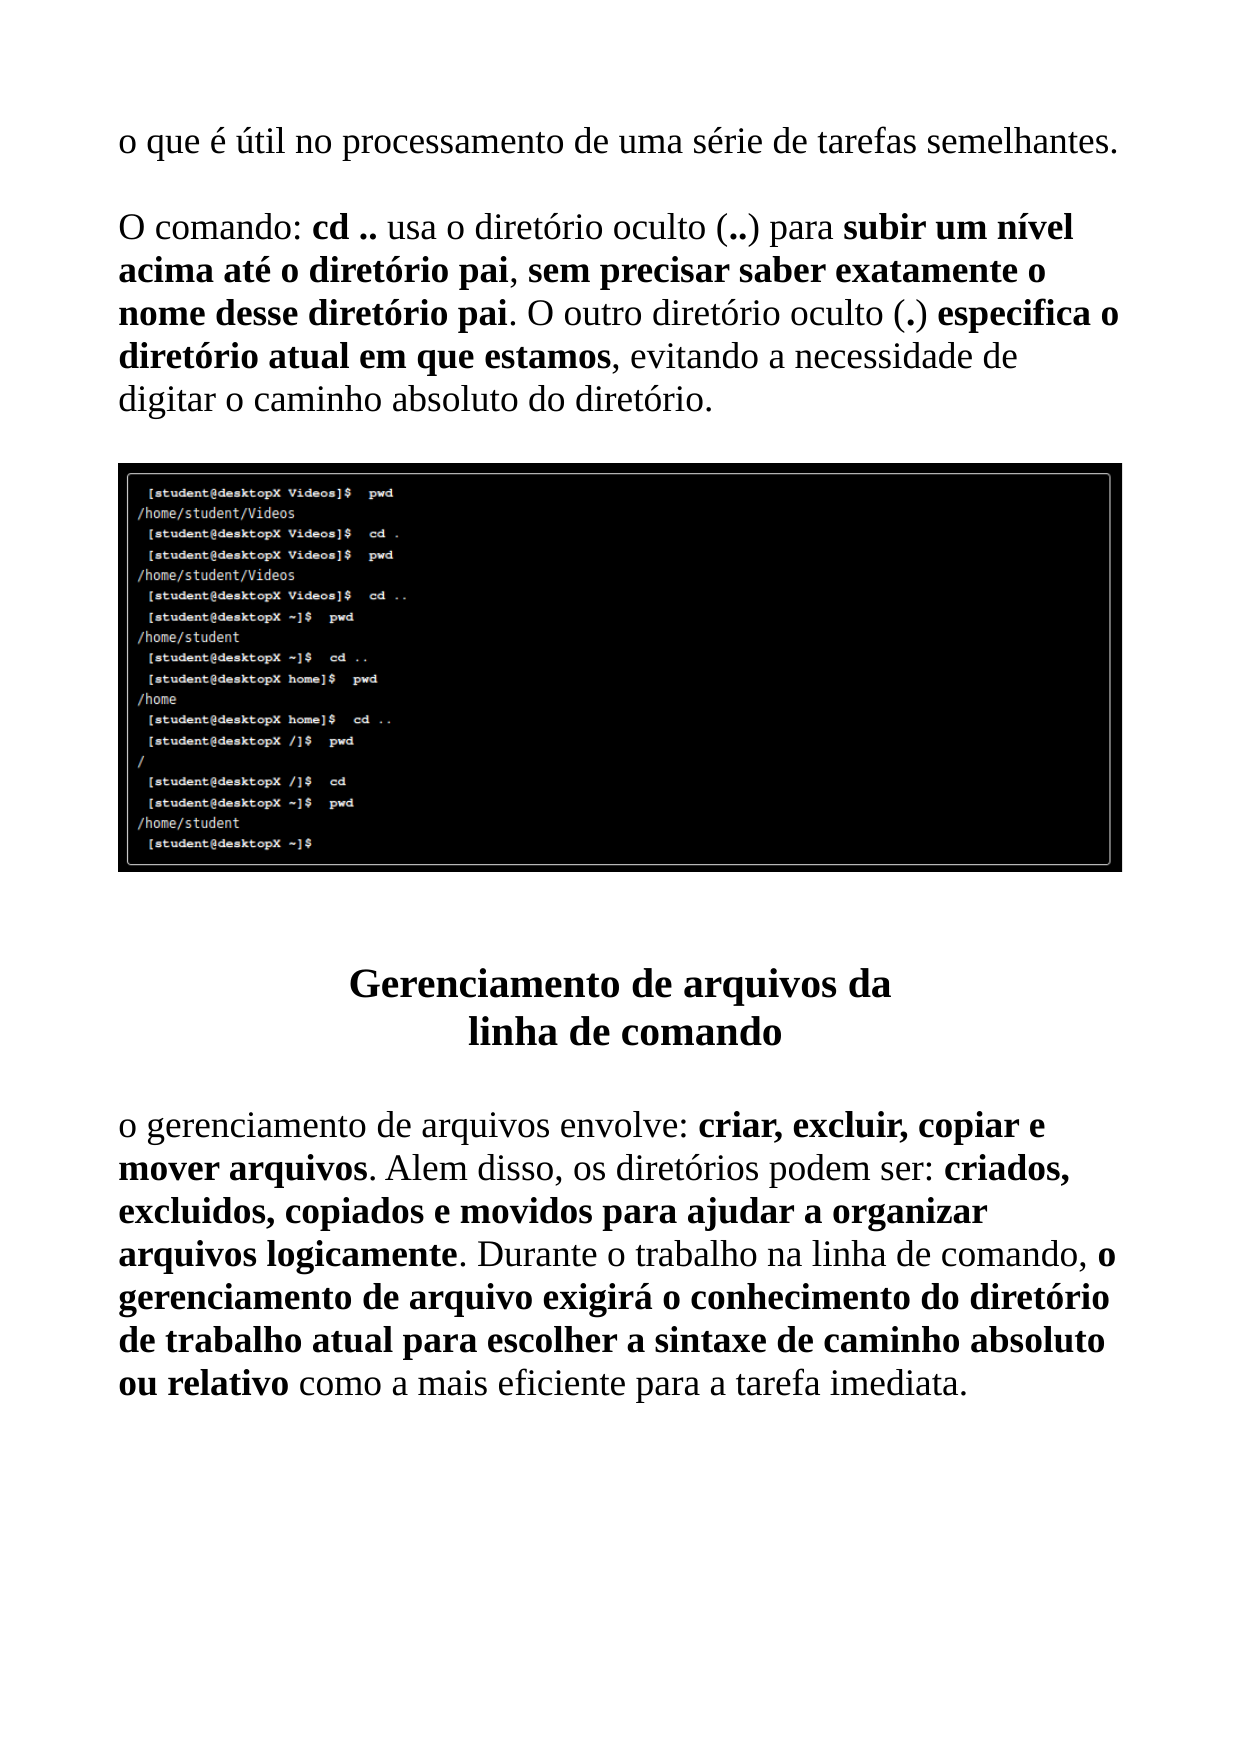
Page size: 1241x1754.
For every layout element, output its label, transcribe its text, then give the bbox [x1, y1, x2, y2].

picture [118, 463, 1123, 872]
text O comando: cd .. usa o diretório oculto (..) para subir um nível acima até o diretório pai, sem precisar saber exatamente o nome desse diretório pai. O outro diretório oculto (.) especifica o diretório atual em que estamos, evitando a necessidade de digitar o caminho absoluto do diretório. [118, 204, 1122, 420]
text linha de comando [118, 1006, 1122, 1054]
text o gerenciamento de arquivos envolve: criar, excluir, copiar e mover arquivos. Alem disso, os diretórios podem ser: criados, excluidos, copiados e movidos para ajudar a organizar arquivos logicamente. Durante o trabalho na linha de comando, o gerenciamento de arquivo exigirá o conhecimento do diretório de trabalho atual para escolher a sintaxe de caminho absoluto ou relativo como a mais eficiente para a tarefa imediata. [118, 1102, 1122, 1404]
text o que é útil no processamento de uma série de tarefas semelhantes. [118, 118, 1122, 161]
text Gerenciamento de arquivos da [118, 958, 1122, 1006]
